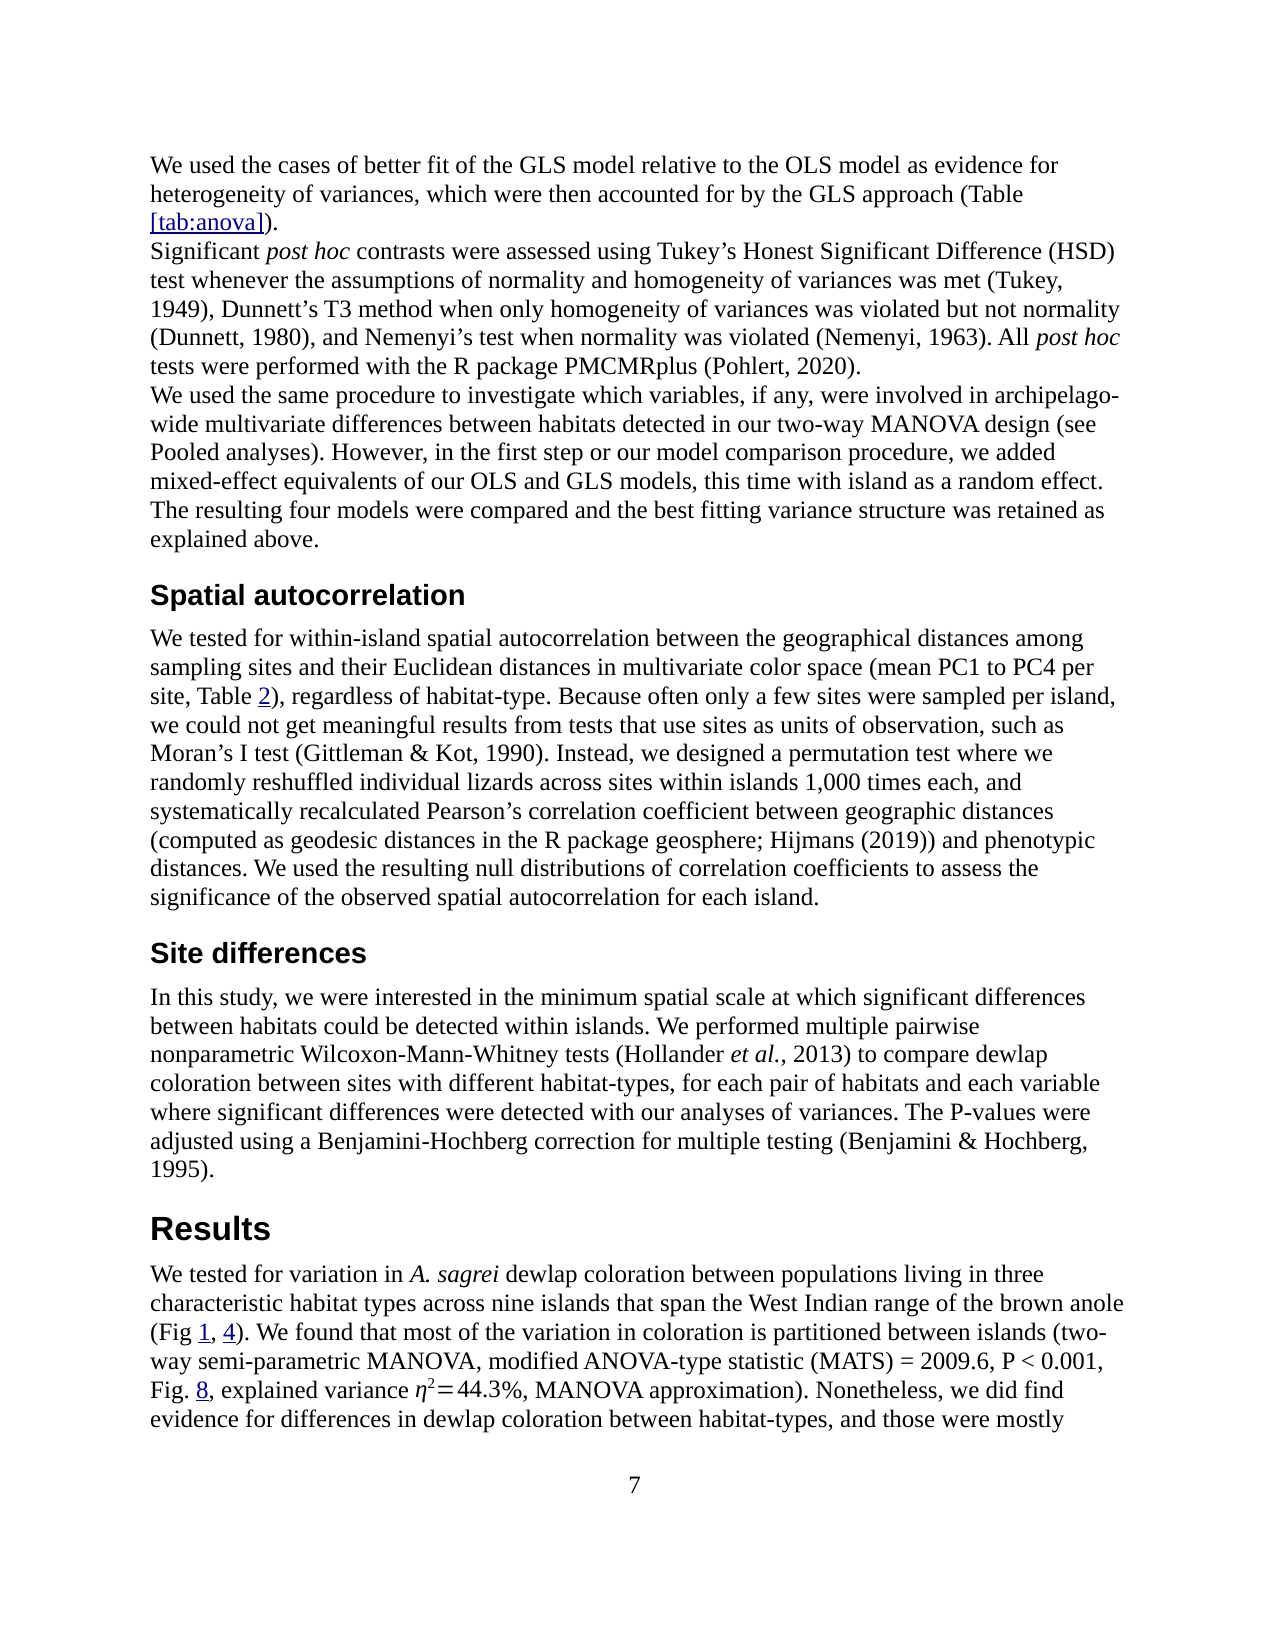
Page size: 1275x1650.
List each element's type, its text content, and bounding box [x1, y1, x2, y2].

text We tested for within-island spatial autocorrelation between the geographical distances among sampling sites and their Euclidean distances in multivariate color space (mean PC1 to PC4 per site, Table 2), regardless of habitat-type. Because often only a few sites were sampled per island, we could not get meaningful results from tests that use sites as units of observation, such as Moran’s I test (Gittleman & Kot, 1990). Instead, we designed a permutation test where we randomly reshuffled individual lizards across sites within islands 1,000 times each, and systematically recalculated Pearson’s correlation coefficient between geographic distances (computed as geodesic distances in the R package geosphere; Hijmans (2019)) and phenotypic distances. We used the resulting null distributions of correlation coefficients to assess the significance of the observed spatial autocorrelation for each island. [150, 623, 1125, 911]
subtitle Results [150, 1208, 1125, 1247]
text We tested for variation in A. sagrei dewlap coloration between populations living in three characteristic habitat types across nine islands that span the West Indian range of the brown anole (Fig 1, 4). We found that most of the variation in coloration is partitioned between islands (two-way semi-parametric MANOVA, modified ANOVA-type statistic (MATS) = 2009.6, P < 0.001, Fig. 8, explained variance %, MANOVA approximation). Nonetheless, we did find evidence for differences in dewlap coloration between habitat-types, and those were mostly [150, 1259, 1125, 1433]
text In this study, we were interested in the minimum spatial scale at which significant differences between habitats could be detected within islands. We performed multiple pairwise nonparametric Wilcoxon-Mann-Whitney tests (Hollander et al., 2013) to compare dewlap coloration between sites with different habitat-types, for each pair of habitats and each variable where significant differences were detected with our analyses of variances. The P-values were adjusted using a Benjamini-Hochberg correction for multiple testing (Benjamini & Hochberg, 1995). [150, 982, 1125, 1183]
text We used the cases of better fit of the GLS model relative to the OLS model as evidence for heterogeneity of variances, which were then accounted for by the GLS approach (Table [tab:anova]). Significant post hoc contrasts were assessed using Tukey’s Honest Significant Difference (HSD) test whenever the assumptions of normality and homogeneity of variances was met (Tukey, 1949), Dunnett’s T3 method when only homogeneity of variances was violated but not normality (Dunnett, 1980), and Nemenyi’s test when normality was violated (Nemenyi, 1963). All post hoc tests were performed with the R package PMCMRplus (Pohlert, 2020). We used the same procedure to investigate which variables, if any, were involved in archipelago-wide multivariate differences between habitats detected in our two-way MANOVA design (see Pooled analyses). However, in the first step or our model comparison procedure, we added mixed-effect equivalents of our OLS and GLS models, this time with island as a random effect. The resulting four models were compared and the best fitting variance structure was retained as explained above. [150, 150, 1125, 552]
subtitle Spatial autocorrelation [150, 577, 1125, 611]
subtitle Site differences [150, 936, 1125, 969]
